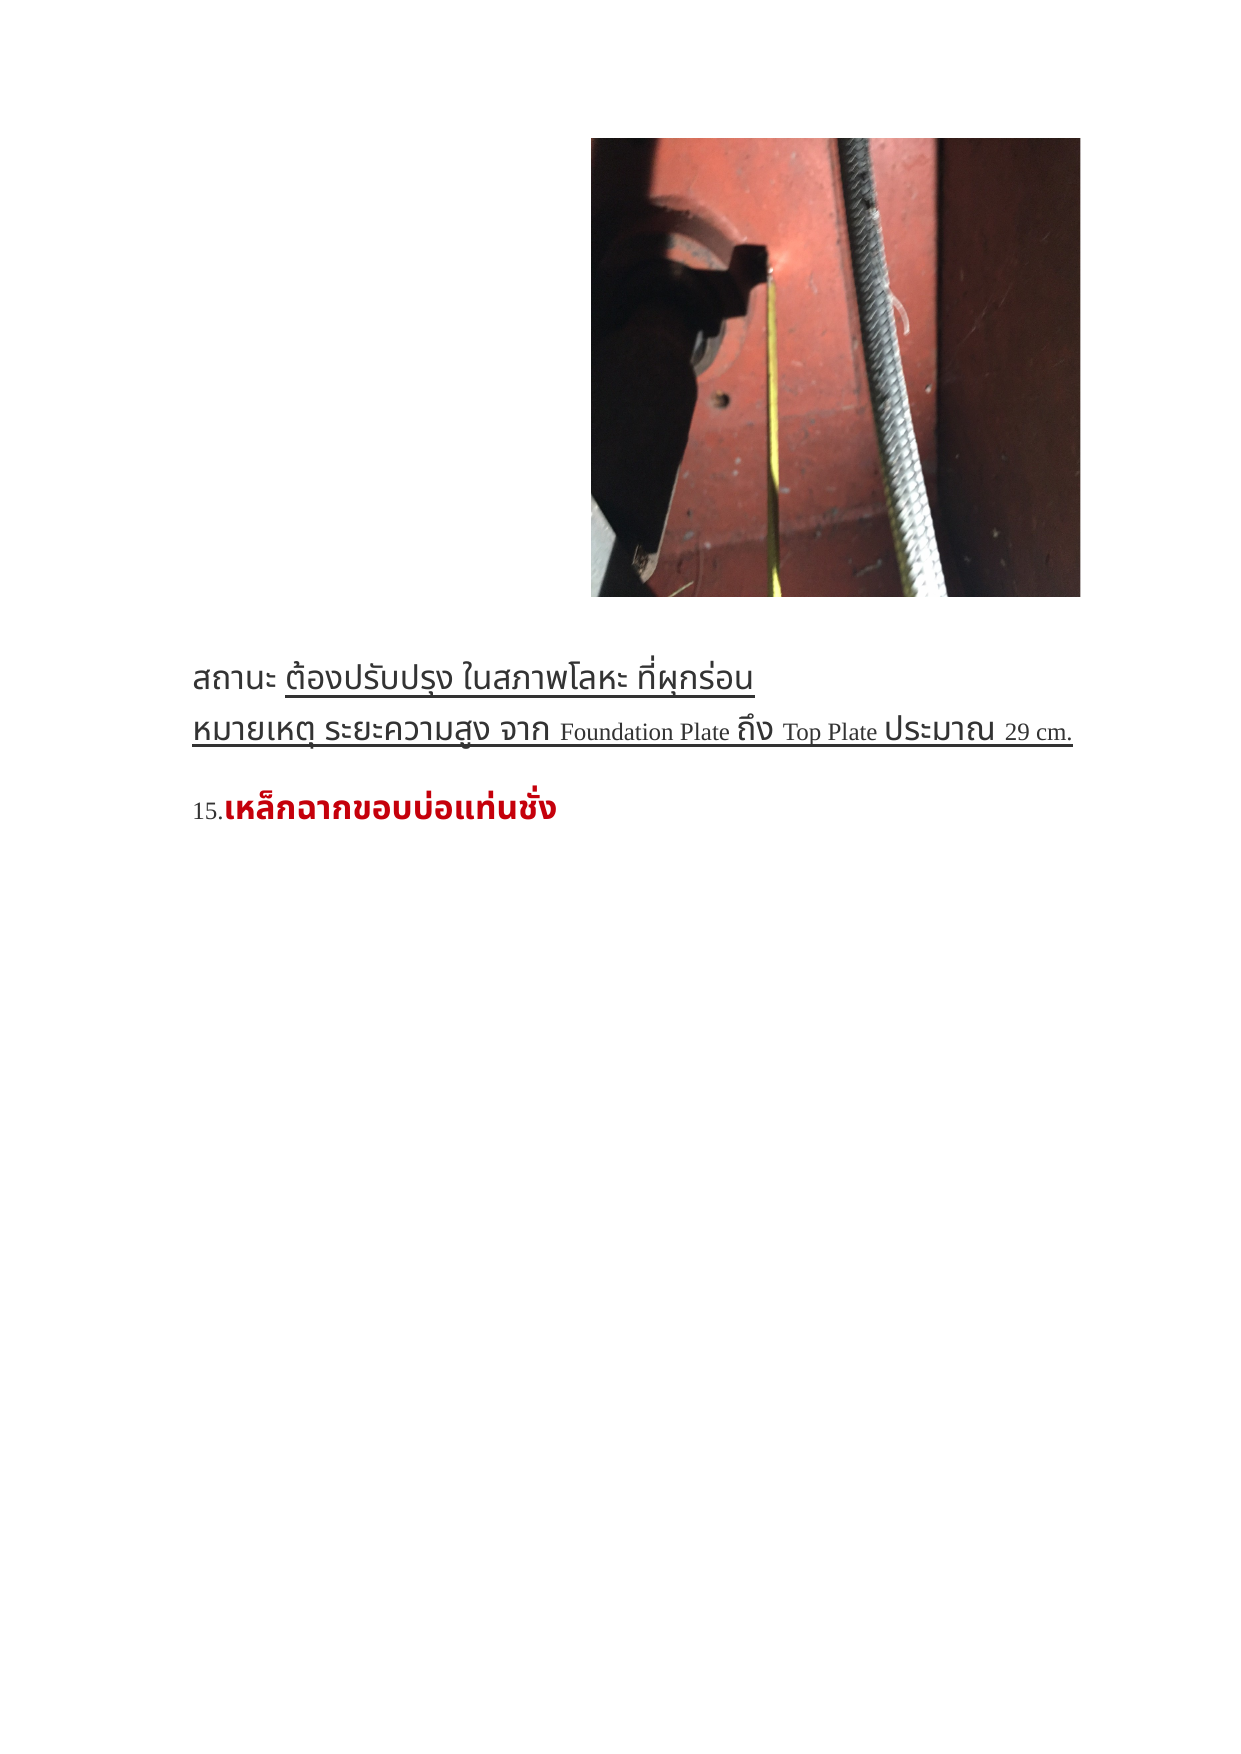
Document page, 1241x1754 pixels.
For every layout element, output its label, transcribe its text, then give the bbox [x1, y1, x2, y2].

text หมายเหตุ ระยะความสูง จาก Foundation Plate ถึง Top Plate ประมาณ 29 cm. [118, 705, 1122, 755]
text 15.เหล็กฉากขอบบ่อแท่นชั่ง [118, 784, 1122, 834]
text สถานะ ต้องปรับปรุง ในสภาพโลหะ ที่ผุกร่อน [118, 654, 1122, 705]
picture [591, 138, 1081, 597]
